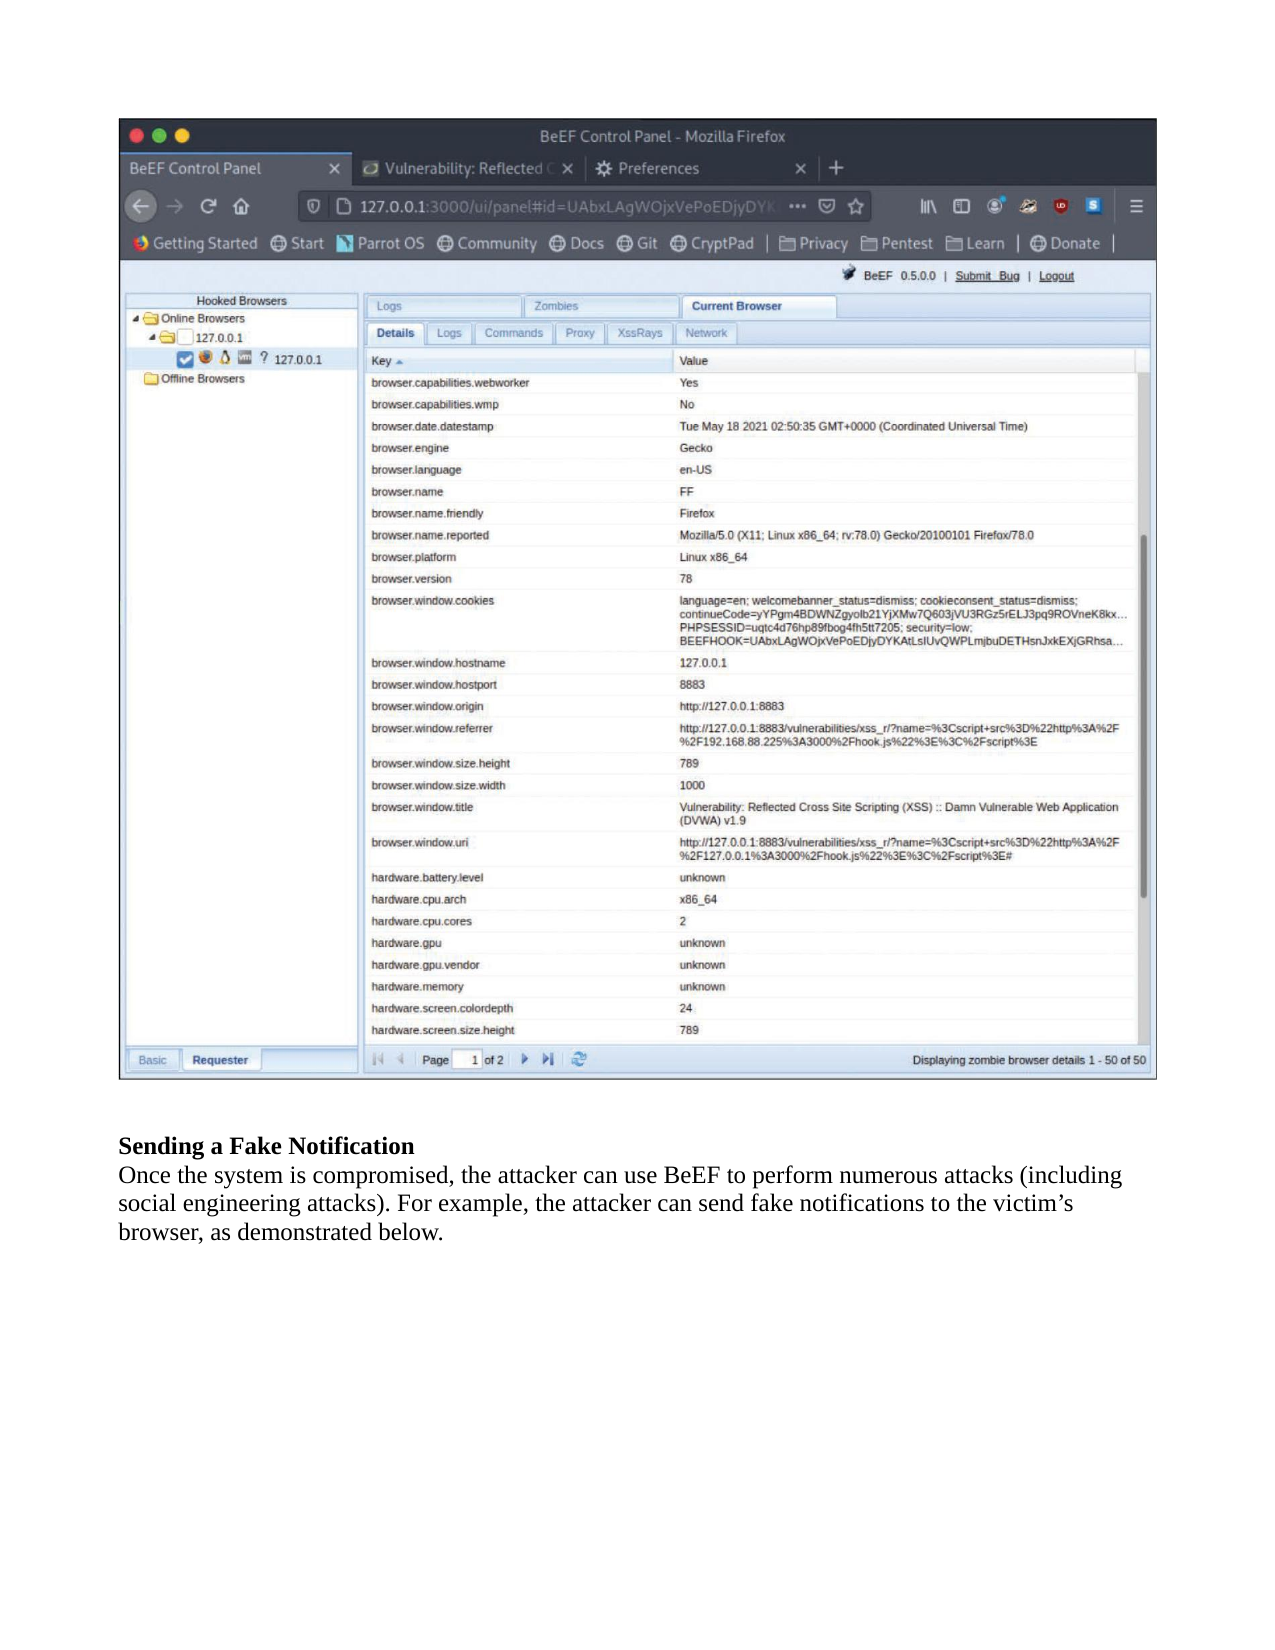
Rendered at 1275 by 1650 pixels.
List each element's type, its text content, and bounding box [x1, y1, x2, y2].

text Once the system is compromised, the attacker can use BeEF to perform numerous attacks (including social engineering attacks). For example, the attacker can send fake notifications to the victim’s browser, as demonstrated below. [118, 1160, 1157, 1246]
picture [118, 118, 1157, 1080]
text Sending a Fake Notification [118, 1131, 1157, 1160]
